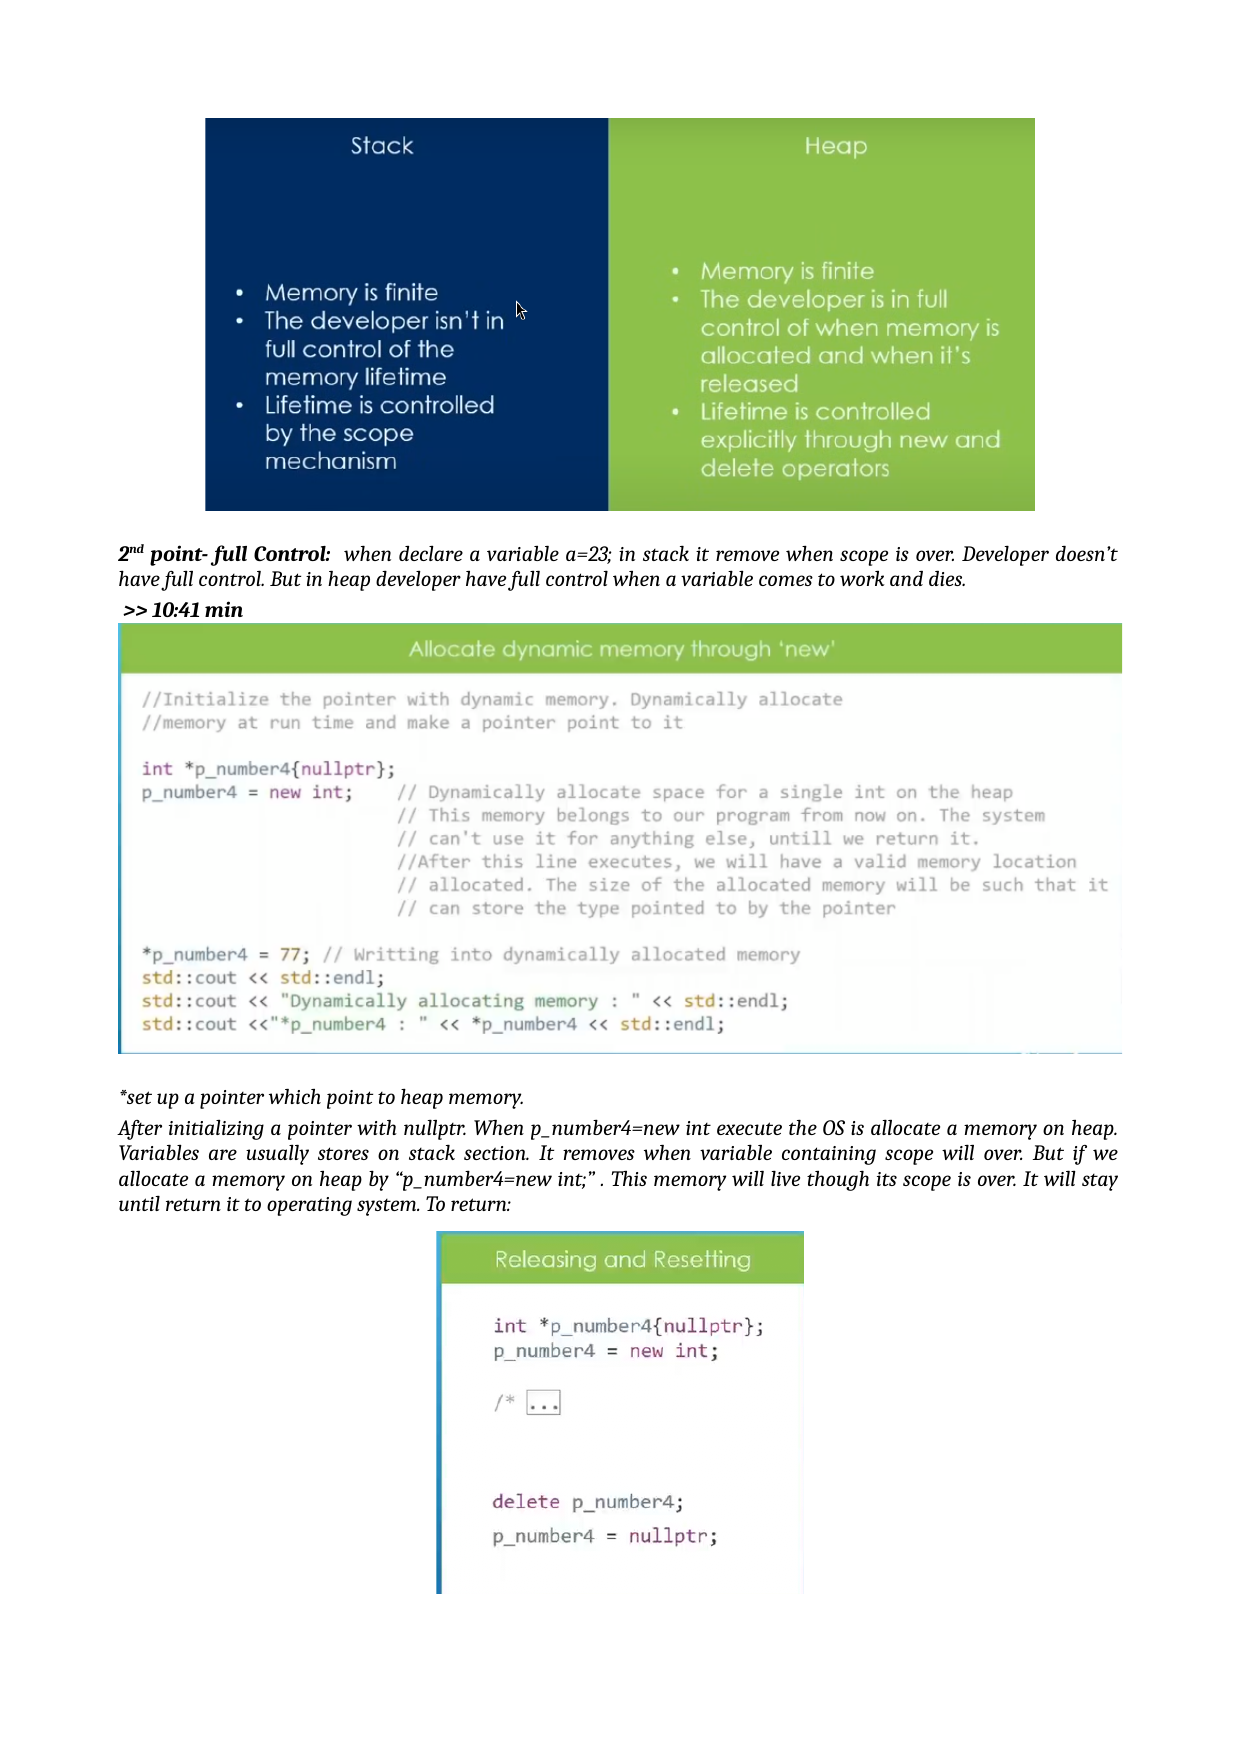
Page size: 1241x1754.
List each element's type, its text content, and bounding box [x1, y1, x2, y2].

text After initializing a pointer with nullptr. When p_number4=new int execute the OS is allocate a memory on heap. Variables are usually stores on stack section. It removes when variable containing scope will over. But if we allocate a memory on heap by “p_number4=new int;” . This memory will live though its scope is over. It will stay until return it to operating system. To return: [118, 1116, 1122, 1217]
picture [436, 1231, 804, 1594]
text *set up a pointer which point to heap memory. [118, 1084, 1122, 1110]
picture [118, 623, 1123, 1054]
text 2nd point- full Control: when declare a variable a=23; in stack it remove when scope is over. Developer doesn’t have full control. But in heap developer have full control when a variable comes to work and dies. [118, 542, 1122, 592]
picture [205, 118, 1035, 511]
text >> 10:41 min [118, 598, 1122, 623]
